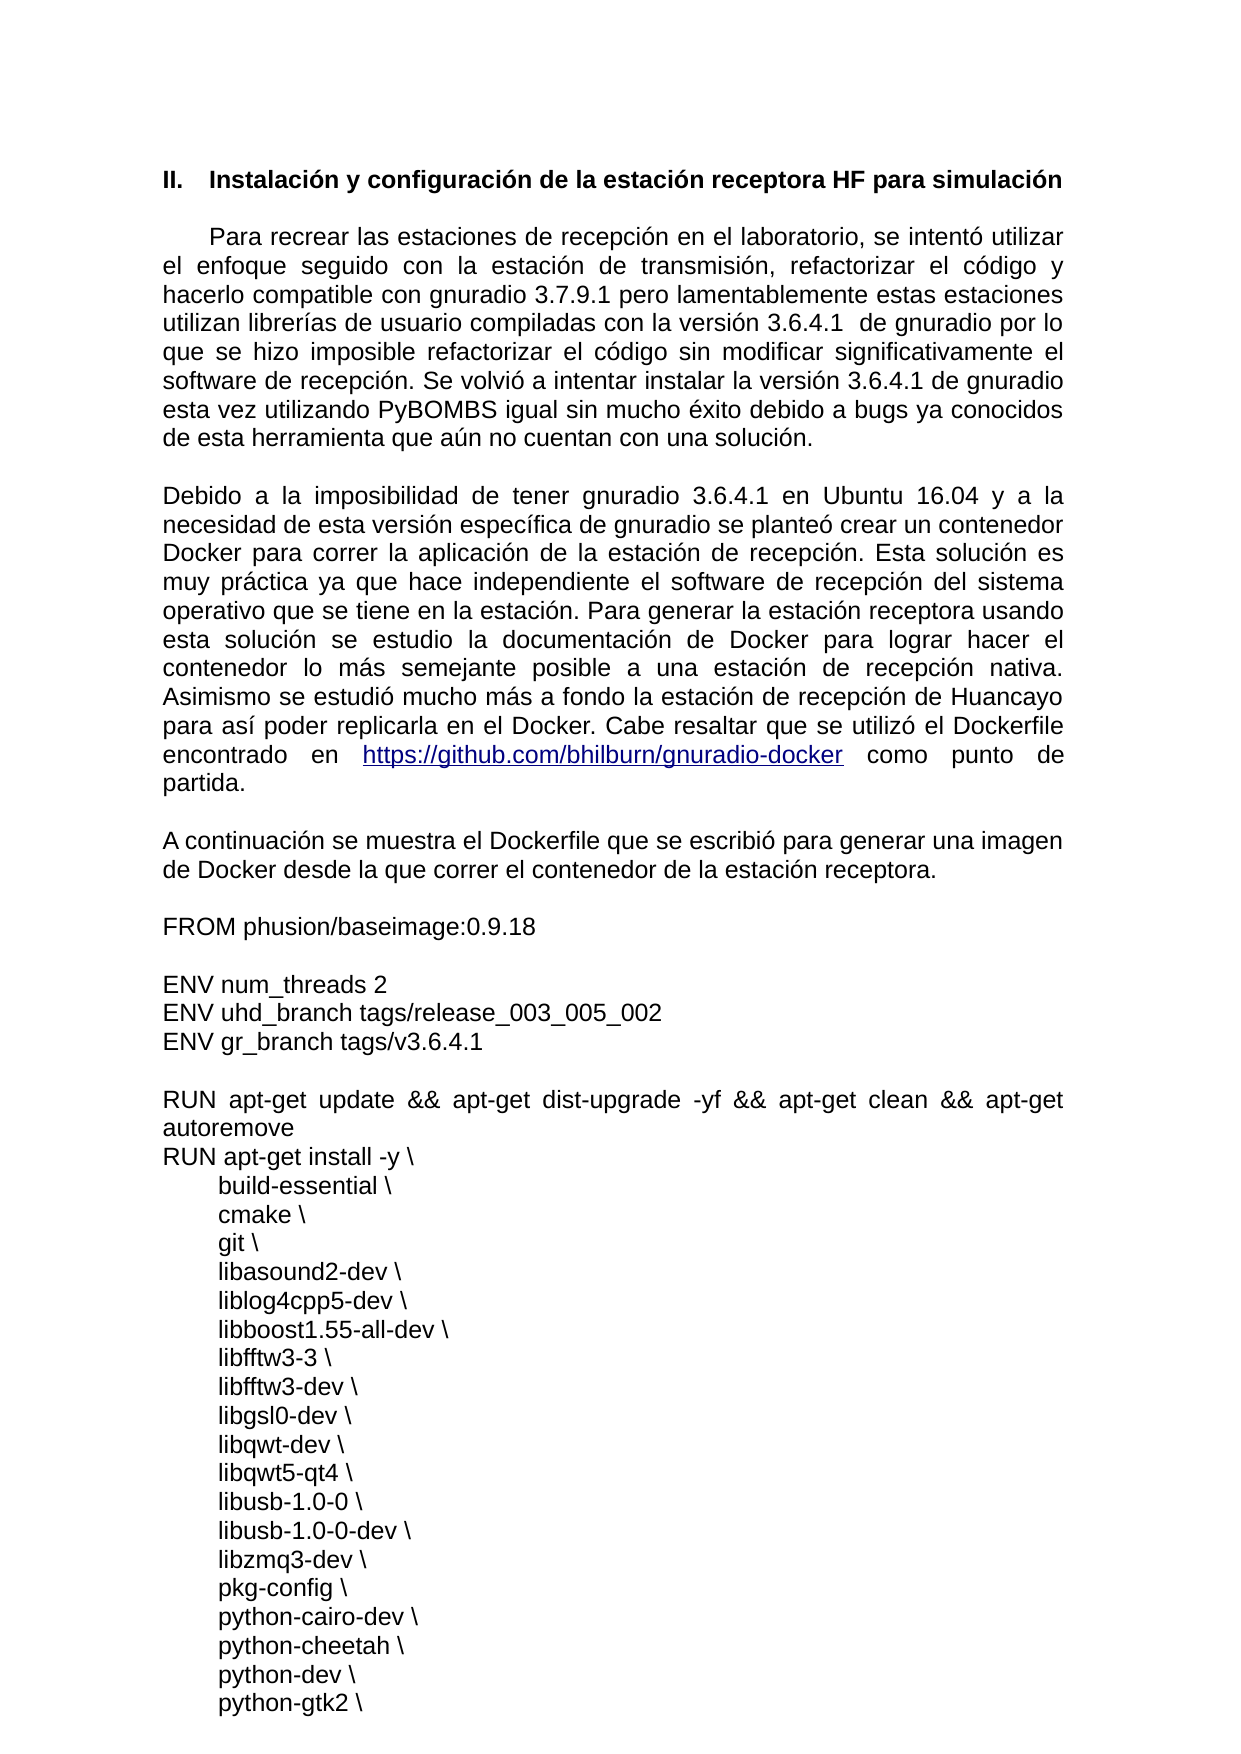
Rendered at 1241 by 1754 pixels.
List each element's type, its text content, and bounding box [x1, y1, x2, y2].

text liblog4cpp5-dev \ [162, 1286, 1065, 1314]
text build-essential \ [162, 1171, 1065, 1199]
text libqwt5-qt4 \ [162, 1458, 1065, 1487]
text python-gtk2 \ [162, 1688, 1065, 1717]
text libasound2-dev \ [162, 1257, 1065, 1286]
text libusb-1.0-0 \ [162, 1487, 1065, 1516]
text FROM phusion/baseimage:0.9.18 [162, 912, 1065, 941]
list Instalación y configuración de la estación receptora HF para simulación [162, 164, 1065, 193]
text libfftw3-3 \ [162, 1343, 1065, 1372]
text pkg-config \ [162, 1573, 1065, 1602]
text libfftw3-dev \ [162, 1372, 1065, 1401]
text libzmq3-dev \ [162, 1544, 1065, 1573]
text A continuación se muestra el Dockerfile que se escribió para generar una imagen de Docker desde la que correr el contenedor de la estación receptora. [162, 826, 1065, 883]
text Debido a la imposibilidad de tener gnuradio 3.6.4.1 en Ubuntu 16.04 y a la necesidad de esta versión específica de gnuradio se planteó crear un contenedor Docker para correr la aplicación de la estación de recepción. Esta solución es muy práctica ya que hace independiente el software de recepción del sistema operativo que se tiene en la estación. Para generar la estación receptora usando esta solución se estudio la documentación de Docker para lograr hacer el contenedor lo más semejante posible a una estación de recepción nativa. Asimismo se estudió mucho más a fondo la estación de recepción de Huancayo para así poder replicarla en el Docker. Cabe resaltar que se utilizó el Dockerfile encontrado en https://github.com/bhilburn/gnuradio-docker como punto de partida. [162, 481, 1065, 797]
text ENV gr_branch tags/v3.6.4.1 [162, 1027, 1065, 1056]
text libusb-1.0-0-dev \ [162, 1516, 1065, 1544]
text git \ [162, 1228, 1065, 1257]
text python-cheetah \ [162, 1631, 1065, 1659]
text libqwt-dev \ [162, 1429, 1065, 1458]
text libboost1.55-all-dev \ [162, 1314, 1065, 1343]
text RUN apt-get update && apt-get dist-upgrade -yf && apt-get clean && apt-get autoremove [162, 1084, 1065, 1142]
text ENV num_threads 2 [162, 969, 1065, 998]
text python-dev \ [162, 1659, 1065, 1688]
text libgsl0-dev \ [162, 1401, 1065, 1429]
text python-cairo-dev \ [162, 1602, 1065, 1631]
text cmake \ [162, 1199, 1065, 1228]
text RUN apt-get install -y \ [162, 1142, 1065, 1171]
text Para recrear las estaciones de recepción en el laboratorio, se intentó utilizar el enfoque seguido con la estación de transmisión, refactorizar el código y hacerlo compatible con gnuradio 3.7.9.1 pero lamentablemente estas estaciones utilizan librerías de usuario compiladas con la versión 3.6.4.1 de gnuradio por lo que se hizo imposible refactorizar el código sin modificar significativamente el software de recepción. Se volvió a intentar instalar la versión 3.6.4.1 de gnuradio esta vez utilizando PyBOMBS igual sin mucho éxito debido a bugs ya conocidos de esta herramienta que aún no cuentan con una solución. [162, 222, 1065, 452]
text ENV uhd_branch tags/release_003_005_002 [162, 998, 1065, 1027]
